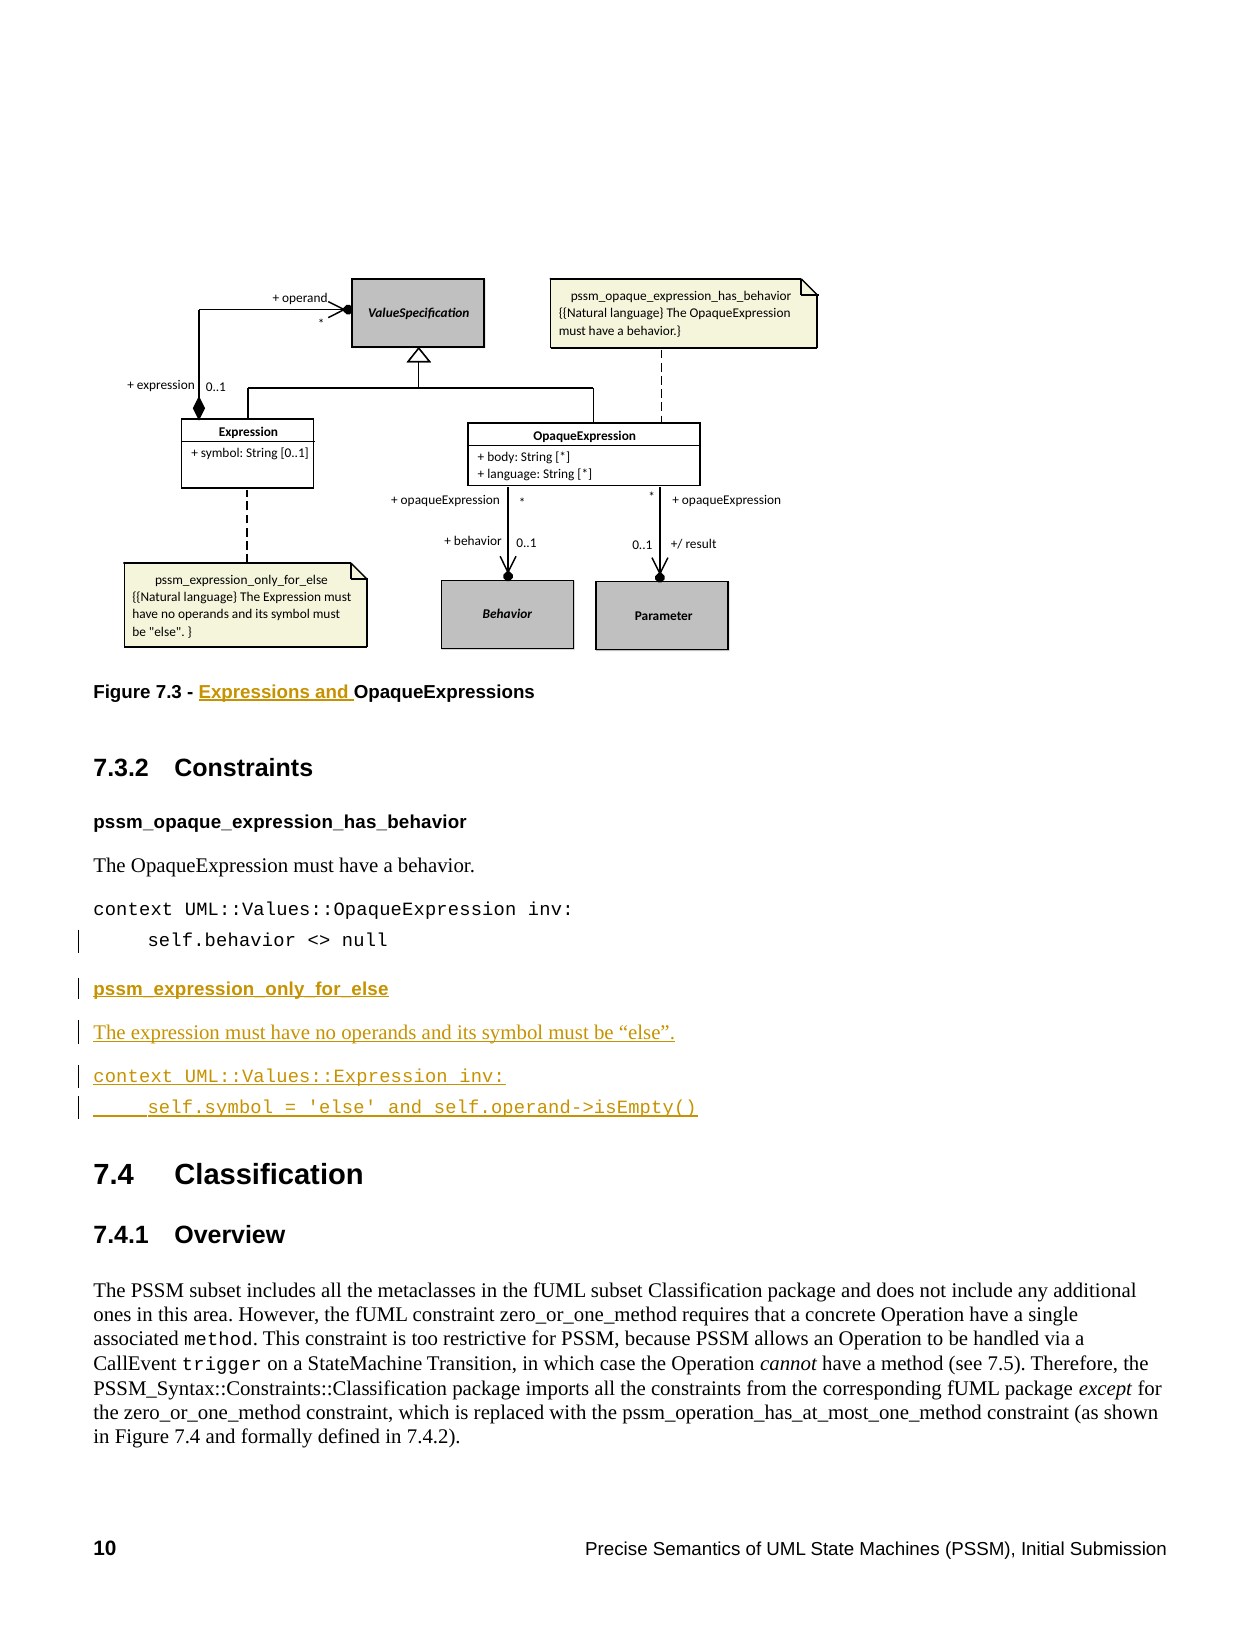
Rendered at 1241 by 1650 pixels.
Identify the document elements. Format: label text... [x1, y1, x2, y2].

text self.symbol = 'else' and self.operand->isEmpty() [93, 1096, 1164, 1119]
text Figure 7.3 - Expressions and OpaqueExpressions [93, 681, 1025, 702]
text The OpaqueExpression must have a behavior. [93, 853, 1164, 877]
text context UML::Values::Expression inv: [93, 1065, 1164, 1088]
subtitle Constraints [93, 752, 1164, 781]
text The expression must have no operands and its symbol must be “else”. [93, 1020, 1164, 1044]
subtitle pssm_expression_only_for_else [93, 977, 1164, 999]
text self.behavior <> null [93, 929, 1164, 952]
subtitle pssm_opaque_expression_has_behavior [93, 811, 1164, 832]
subtitle Classification [93, 1155, 1164, 1190]
subtitle Overview [93, 1219, 1164, 1248]
text The PSSM subset includes all the metaclasses in the fUML subset Classification package and does not include any additional ones in this area. However, the fUML constraint zero_or_one_method requires that a concrete Operation have a single associated method. This constraint is too restrictive for PSSM, because PSSM allows an Operation to be handled via a CallEvent trigger on a StateMachine Transition, in which case the Operation cannot have a method (see 7.5). Therefore, the PSSM_Syntax::Constraints::Classification package imports all the constraints from the corresponding fUML package except for the zero_or_one_method constraint, which is replaced with the pssm_operation_has_at_most_one_method constraint (as shown in Figure 7.4 and formally defined in 7.4.2). [93, 1278, 1164, 1448]
text context UML::Values::OpaqueExpression inv: [93, 898, 1164, 921]
